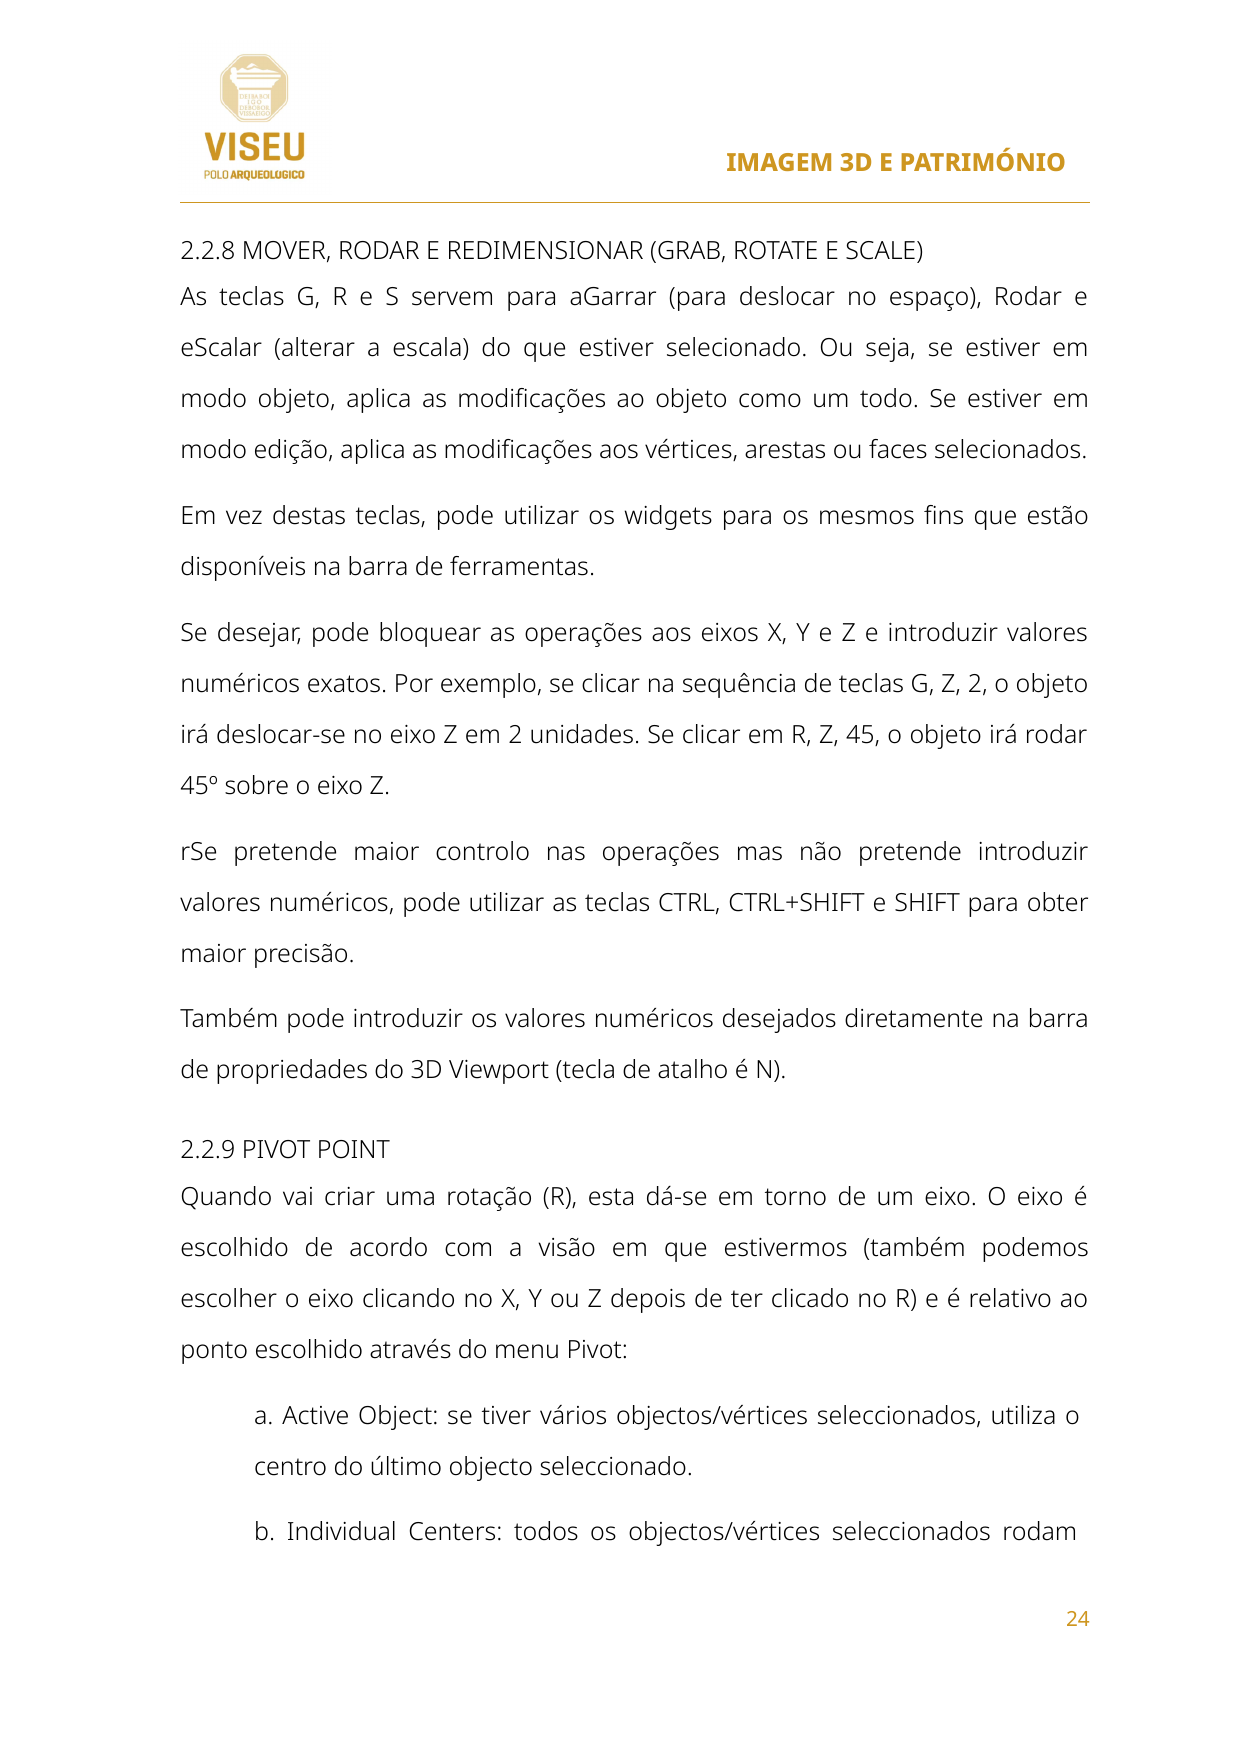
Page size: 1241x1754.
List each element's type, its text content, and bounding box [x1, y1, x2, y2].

text rSe pretende maior controlo nas operações mas não pretende introduzir valores numéricos, pode utilizar as teclas CTRL, CTRL+SHIFT e SHIFT para obter maior precisão. [180, 833, 1090, 969]
text Também pode introduzir os valores numéricos desejados diretamente na barra de propriedades do 3D Viewport (tecla de atalho é N). [180, 1001, 1090, 1086]
text Quando vai criar uma rotação (R), esta dá-se em torno de um eixo. O eixo é escolhido de acordo com a visão em que estivermos (também podemos escolher o eixo clicando no X, Y ou Z depois de ter clicado no R) e é relativo ao ponto escolhido através do menu Pivot: [180, 1179, 1090, 1366]
text Se desejar, pode bloquear as operações aos eixos X, Y e Z e introduzir valores numéricos exatos. Por exemplo, se clicar na sequência de teclas G, Z, 2, o objeto irá deslocar-se no eixo Z em 2 unidades. Se clicar em R, Z, 45, o objeto irá rodar 45º sobre o eixo Z. [180, 614, 1090, 802]
subtitle 2.2.8 Mover, rodar e redimensionar (Grab, Rotate e Scale) [180, 232, 1090, 266]
text Em vez destas teclas, pode utilizar os widgets para os mesmos fins que estão disponíveis na barra de ferramentas. [180, 498, 1090, 583]
text b. Individual Centers: todos os objectos/vértices seleccionados rodam [180, 1514, 1090, 1548]
subtitle 2.2.9 Pivot Point [180, 1132, 1090, 1166]
text As teclas G, R e S servem para aGarrar (para deslocar no espaço), Rodar e eScalar (alterar a escala) do que estiver selecionado. Ou seja, se estiver em modo objeto, aplica as modificações ao objeto como um todo. Se estiver em modo edição, aplica as modificações aos vértices, arestas ou faces selecionados. [180, 279, 1090, 466]
text a. Active Object: se tiver vários objectos/vértices seleccionados, utiliza o centro do último objecto seleccionado. [180, 1397, 1090, 1482]
